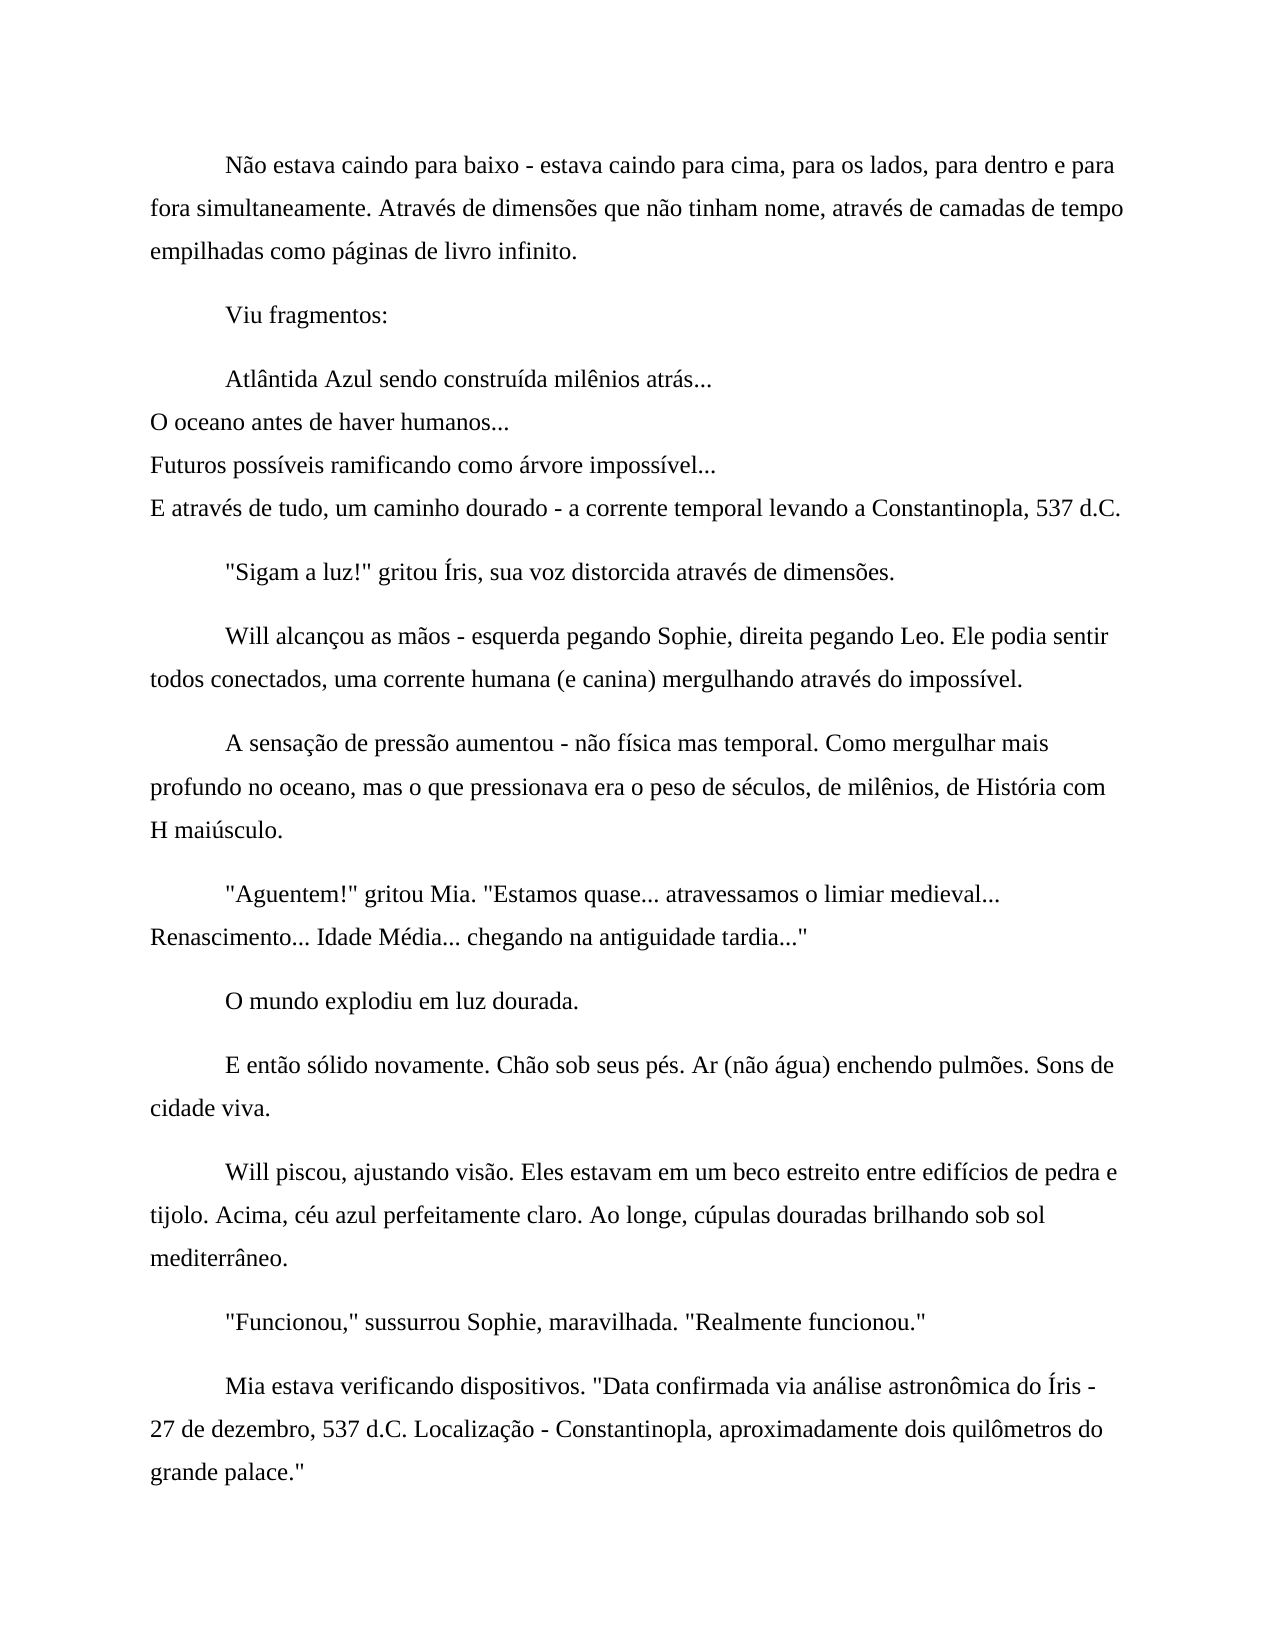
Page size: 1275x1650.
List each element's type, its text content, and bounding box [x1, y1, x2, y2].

text "Funcionou," sussurrou Sophie, maravilhada. "Realmente funcionou." [150, 1307, 1125, 1336]
text Will alcançou as mãos - esquerda pegando Sophie, direita pegando Leo. Ele podia sentir todos conectados, uma corrente humana (e canina) mergulhando através do impossível. [150, 621, 1125, 693]
text E então sólido novamente. Chão sob seus pés. Ar (não água) enchendo pulmões. Sons de cidade viva. [150, 1050, 1125, 1122]
text A sensação de pressão aumentou - não física mas temporal. Como mergulhar mais profundo no oceano, mas o que pressionava era o peso de séculos, de milênios, de História com H maiúsculo. [150, 728, 1125, 843]
text O mundo explodiu em luz dourada. [150, 986, 1125, 1014]
text "Sigam a luz!" gritou Íris, sua voz distorcida através de dimensões. [150, 557, 1125, 586]
text Atlântida Azul sendo construída milênios atrás... O oceano antes de haver humanos... Futuros possíveis ramificando como árvore impossível... E através de tudo, um caminho dourado - a corrente temporal levando a Constantinopla, 537 d.C. [150, 364, 1125, 522]
text "Aguentem!" gritou Mia. "Estamos quase... atravessamos o limiar medieval... Renascimento... Idade Média... chegando na antiguidade tardia..." [150, 879, 1125, 951]
text Viu fragmentos: [150, 300, 1125, 329]
text Não estava caindo para baixo - estava caindo para cima, para os lados, para dentro e para fora simultaneamente. Através de dimensões que não tinham nome, através de camadas de tempo empilhadas como páginas de livro infinito. [150, 150, 1125, 265]
text Mia estava verificando dispositivos. "Data confirmada via análise astronômica do Íris - 27 de dezembro, 537 d.C. Localização - Constantinopla, aproximadamente dois quilômetros do grande palace." [150, 1371, 1125, 1486]
text Will piscou, ajustando visão. Eles estavam em um beco estreito entre edifícios de pedra e tijolo. Acima, céu azul perfeitamente claro. Ao longe, cúpulas douradas brilhando sob sol mediterrâneo. [150, 1157, 1125, 1272]
